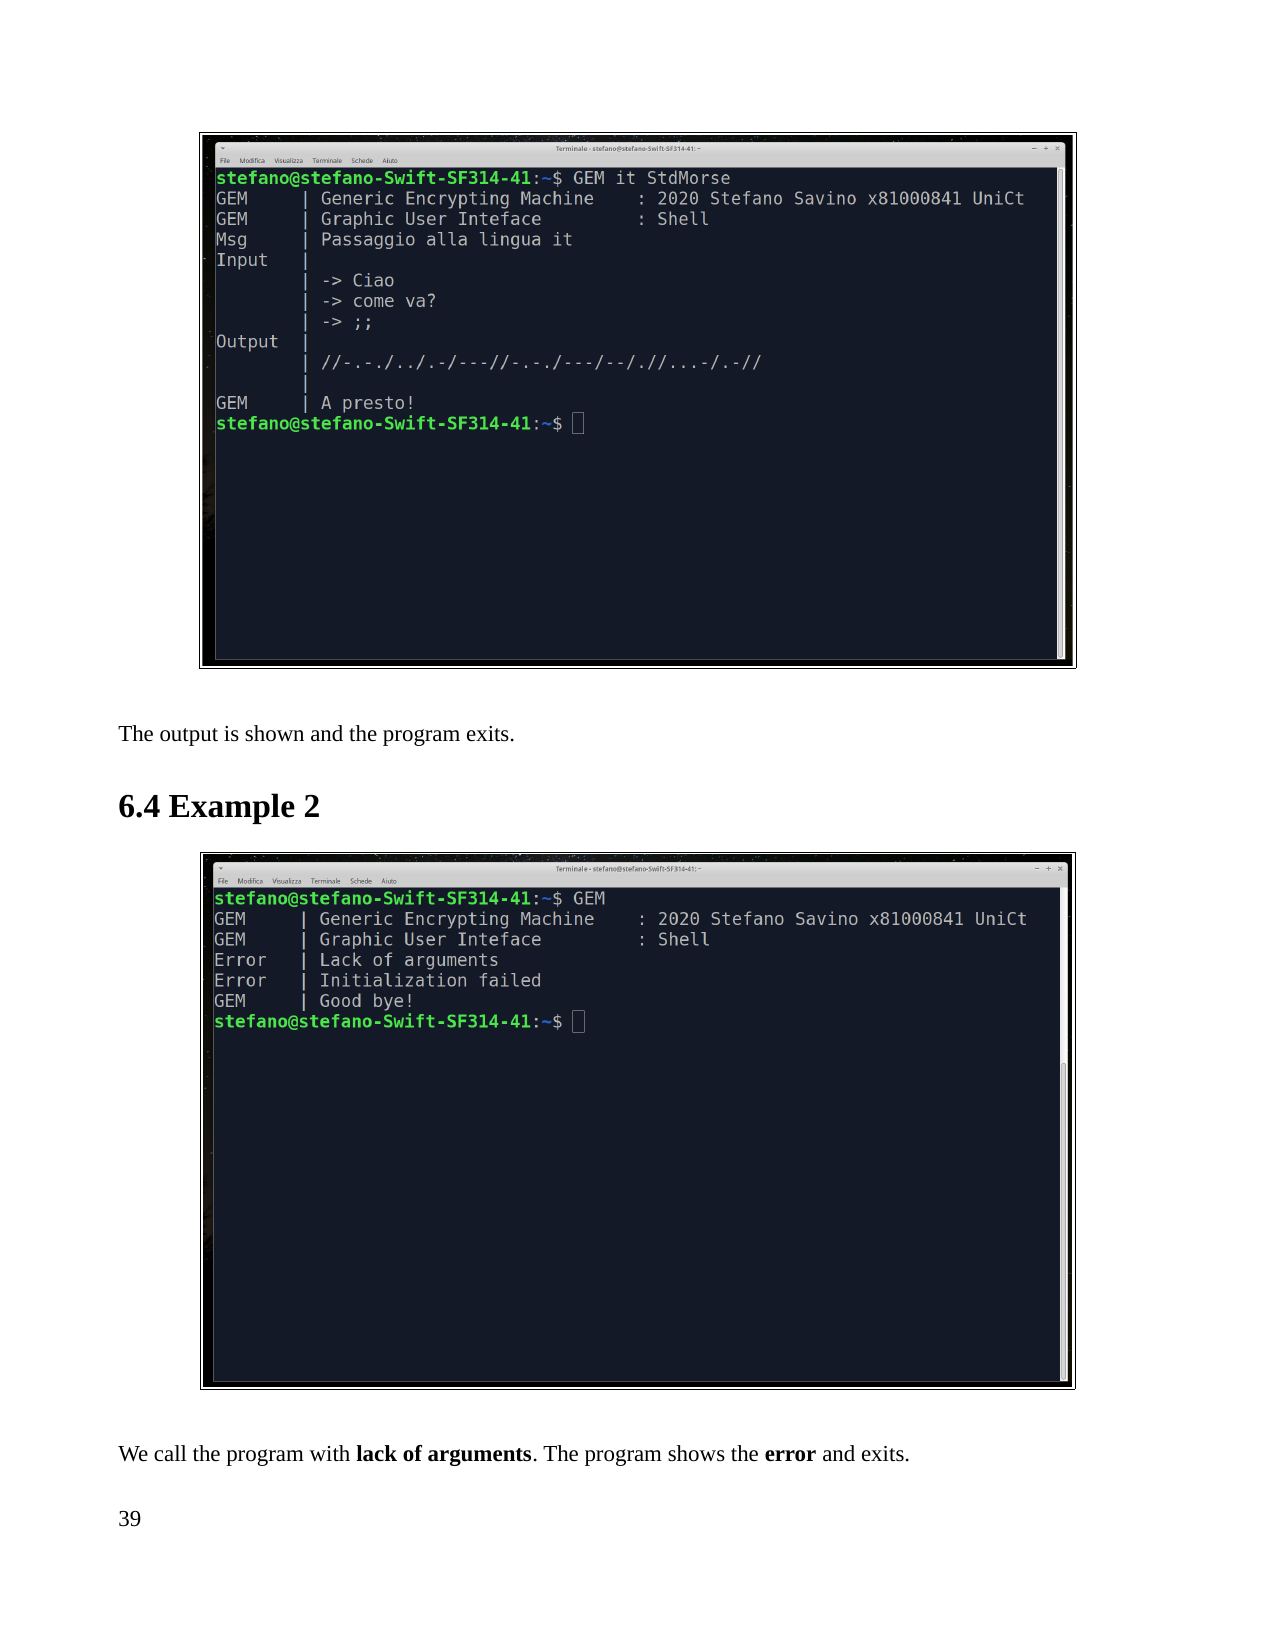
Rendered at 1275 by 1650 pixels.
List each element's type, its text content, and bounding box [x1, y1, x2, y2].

text We call the program with lack of arguments. The program shows the error and exits. [118, 1441, 1157, 1467]
subtitle 6.4 Example 2 [118, 787, 1157, 825]
picture [1060, 135, 1073, 666]
picture [1055, 854, 1072, 1387]
text The output is shown and the program exits. [118, 719, 1157, 746]
